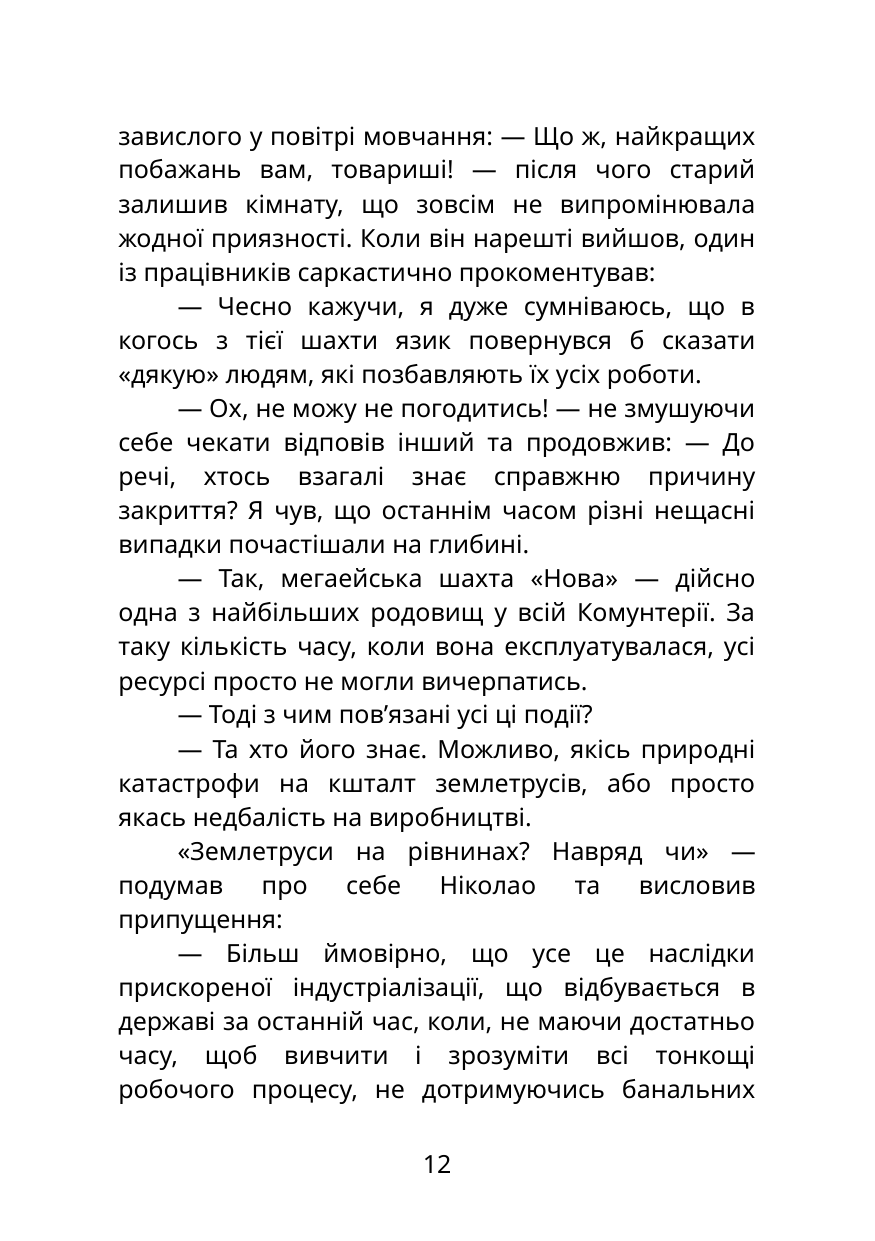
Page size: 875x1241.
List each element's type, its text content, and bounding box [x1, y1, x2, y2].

text — Чесно кажучи, я дуже сумніваюсь, що в когось з тієї шахти язик повернувся б сказати «дякую» людям, які позбавляють їх усіх роботи. [118, 288, 756, 391]
text — Більш ймовірно, що усе це наслідки прискореної індустріалізації, що відбувається в державі за останній час, коли, не маючи достатньо часу, щоб вивчити і зрозуміти всі тонкощі робочого процесу, не дотримуючись банальних [118, 936, 756, 1106]
text — Тоді з чим пов’язані усі ці події? [118, 697, 756, 731]
text — Ох, не можу не погодитись! — не змушуючи себе чекати відповів інший та продовжив: — До речі, хтось взагалі знає справжню причину закриття? Я чув, що останнім часом різні нещасні випадки почастішали на глибині. [118, 391, 756, 561]
text — Та хто його знає. Можливо, якісь природні катастрофи на кшталт землетрусів, або просто якась недбалість на виробництві. [118, 731, 756, 833]
text «Землетруси на рівнинах? Навряд чи» — подумав про себе Ніколао та висловив припущення: [118, 833, 756, 936]
text завислого у повітрі мовчання: — Що ж, найкращих побажань вам, товариші! — після чого старий залишив кімнату, що зовсім не випромінювала жодної приязності. Коли він нарешті вийшов, один із працівників саркастично прокоментував: [118, 118, 756, 288]
text — Так, мегаейська шахта «Нова» — дійсно одна з найбільших родовищ у всій Комунтерії. За таку кількість часу, коли вона експлуатувалася, усі ресурсі просто не могли вичерпатись. [118, 561, 756, 697]
